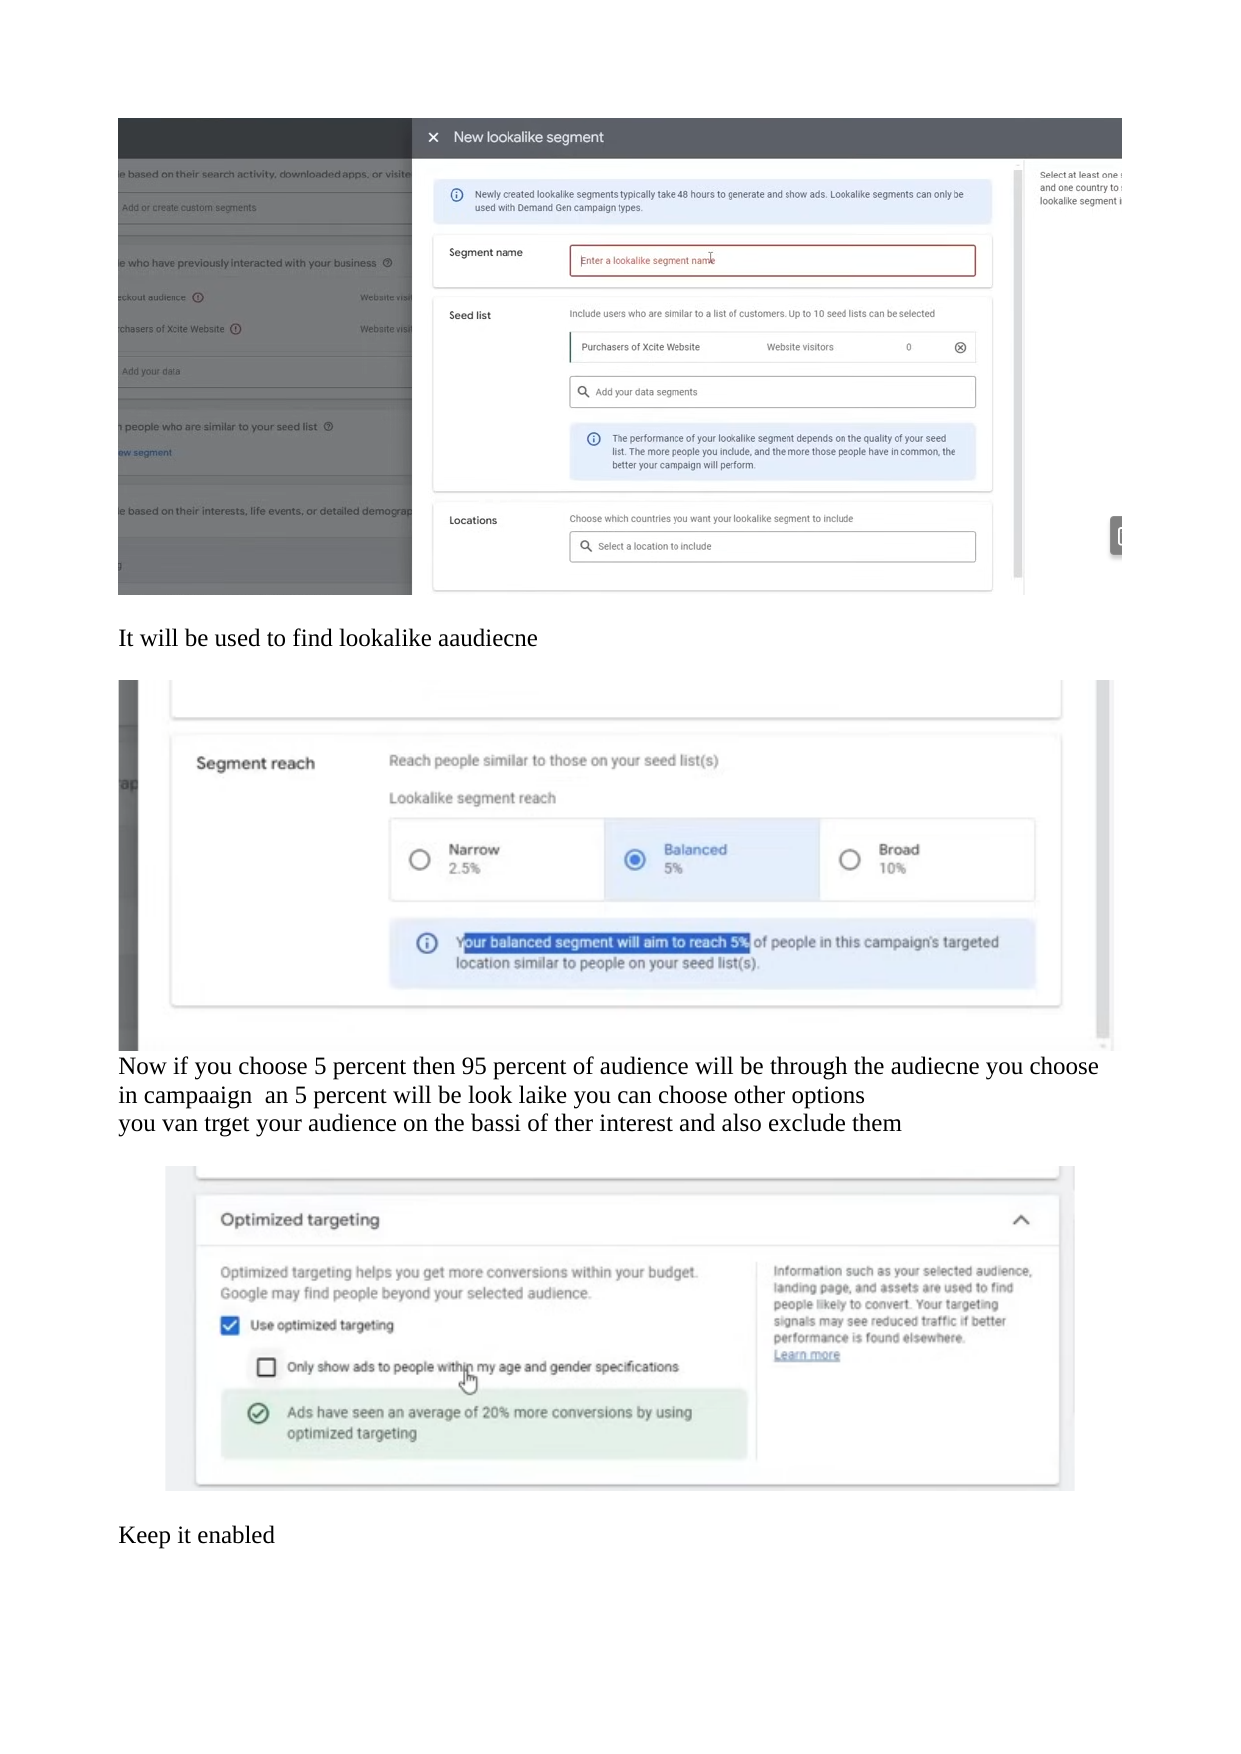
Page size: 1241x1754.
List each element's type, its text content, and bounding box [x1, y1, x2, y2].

picture [165, 1166, 1075, 1491]
text Now if you choose 5 percent then 95 percent of audience will be through the audiecne you choose in campaaign an 5 percent will be look laike you can choose other options [118, 1051, 1122, 1108]
picture [118, 118, 1122, 595]
text Keep it enabled [118, 1520, 1122, 1548]
picture [118, 680, 1122, 1051]
text you van trget your audience on the bassi of ther interest and also exclude them [118, 1108, 1122, 1137]
text It will be used to find lookalike aaudiecne [118, 623, 1122, 652]
